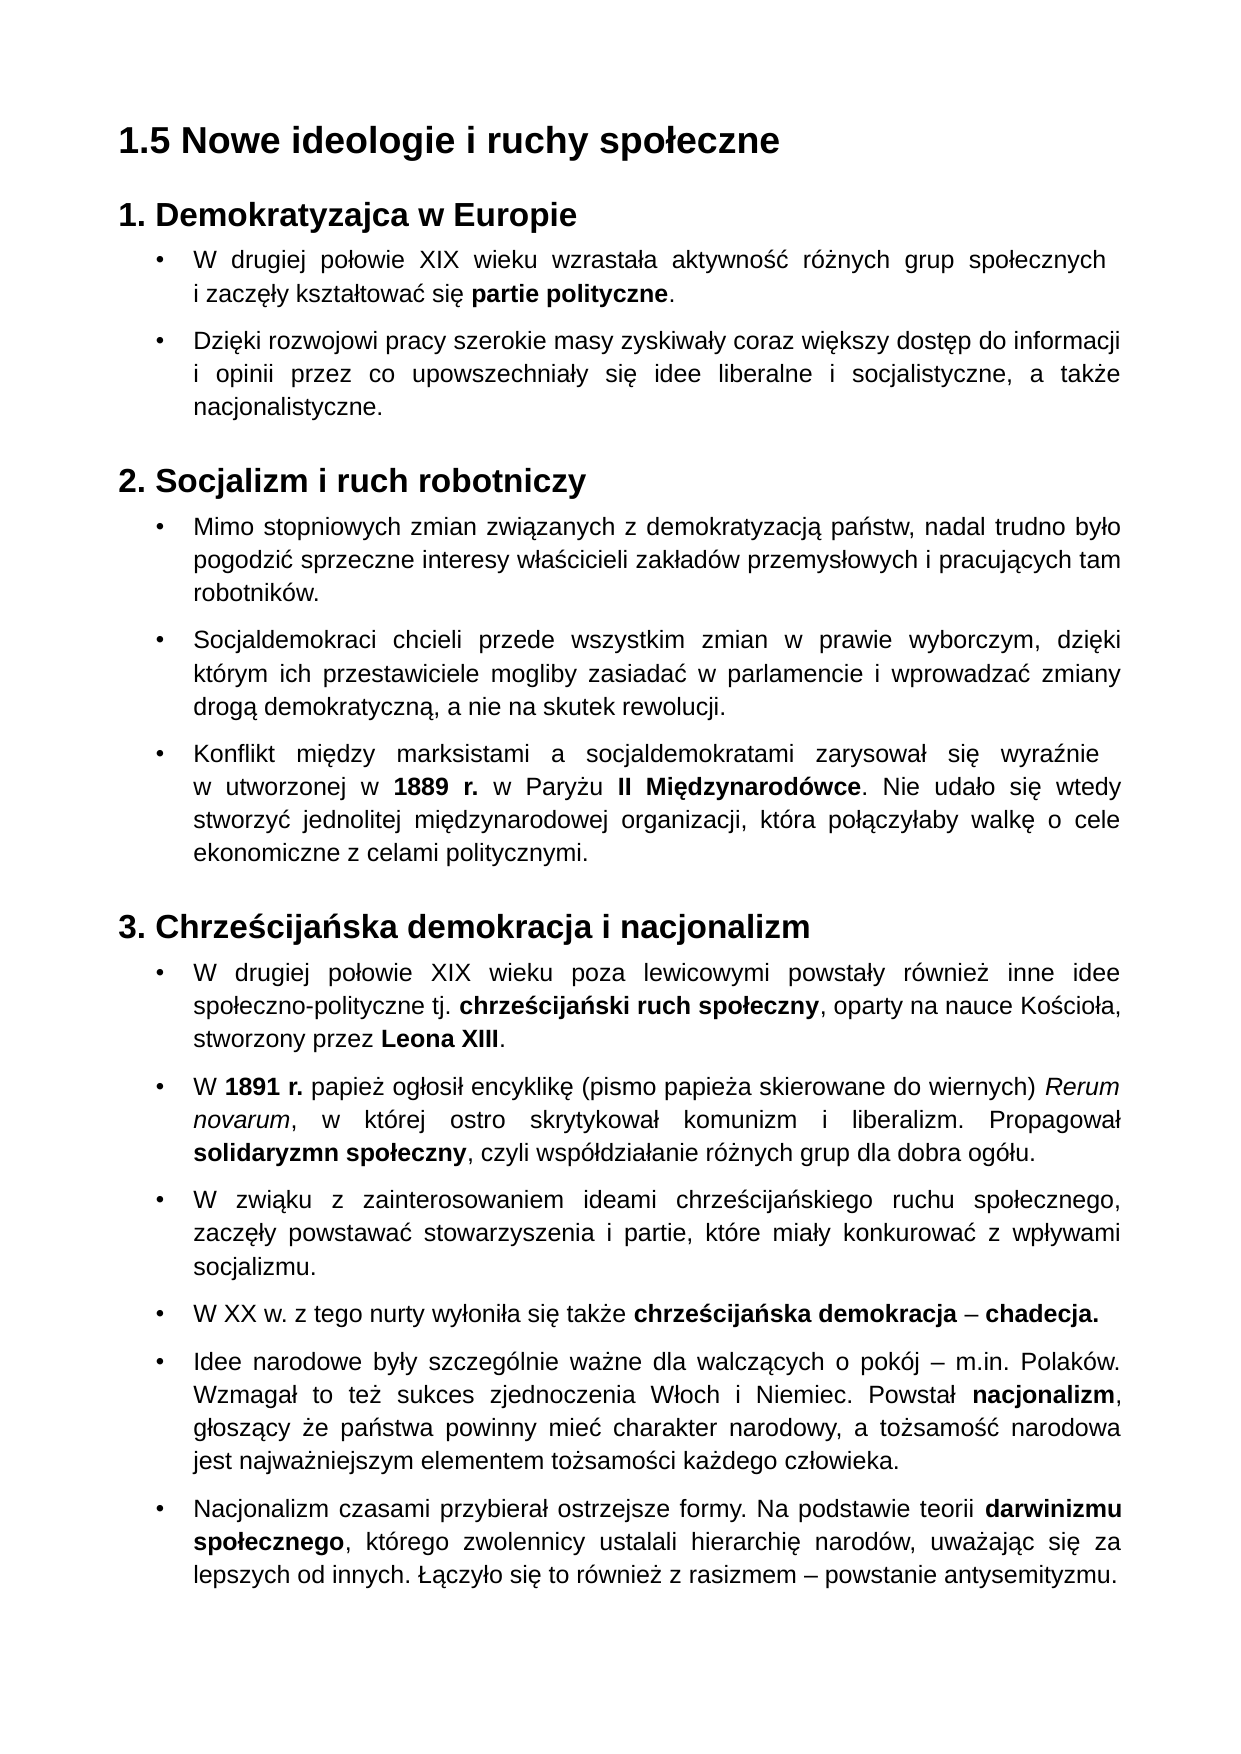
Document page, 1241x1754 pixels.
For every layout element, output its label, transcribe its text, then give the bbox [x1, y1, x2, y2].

subtitle 2. Socjalizm i ruch robotniczy [118, 461, 1122, 499]
list W drugiej połowie XIX wieku wzrastała aktywność różnych grup społecznych i zaczęły kształtować się partie polityczne. [156, 246, 1122, 307]
list W 1891 r. papież ogłosił encyklikę (pismo papieża skierowane do wiernych) Rerum novarum, w której ostro skrytykował komunizm i liberalizm. Propagował solidaryzmn społeczny, czyli współdziałanie różnych grup dla dobra ogółu. [156, 1072, 1122, 1166]
subtitle 1. Demokratyzajca w Europie [118, 194, 1122, 233]
list W drugiej połowie XIX wieku poza lewicowymi powstały również inne idee społeczno-polityczne tj. chrześcijański ruch społeczny, oparty na nauce Kościoła, stworzony przez Leona XIII. [156, 958, 1122, 1053]
list Nacjonalizm czasami przybierał ostrzejsze formy. Na podstawie teorii darwinizmu społecznego, którego zwolennicy ustalali hierarchię narodów, uważając się za lepszych od innych. Łączyło się to również z rasizmem – powstanie antysemityzmu. [156, 1493, 1122, 1588]
list W zwiąku z zainterosowaniem ideami chrześcijańskiego ruchu społecznego, zaczęły powstawać stowarzyszenia i partie, które miały konkurować z wpływami socjalizmu. [156, 1185, 1122, 1280]
list Idee narodowe były szczególnie ważne dla walczących o pokój – m.in. Polaków. Wzmagał to też sukces zjednoczenia Włoch i Niemiec. Powstał nacjonalizm, głoszący że państwa powinny mieć charakter narodowy, a tożsamość narodowa jest najważniejszym elementem tożsamości każdego człowieka. [156, 1347, 1122, 1475]
list Konflikt między marksistami a socjaldemokratami zarysował się wyraźnie w utworzonej w 1889 r. w Paryżu II Międzynarodówce. Nie udało się wtedy stworzyć jednolitej międzynarodowej organizacji, która połączyłaby walkę o cele ekonomiczne z celami politycznymi. [156, 739, 1122, 867]
list Mimo stopniowych zmian związanych z demokratyzacją państw, nadal trudno było pogodzić sprzeczne interesy właścicieli zakładów przemysłowych i pracujących tam robotników. [156, 512, 1122, 607]
list W XX w. z tego nurty wyłoniła się także chrześcijańska demokracja – chadecja. [156, 1299, 1122, 1328]
subtitle 1.5 Nowe ideologie i ruchy społeczne [118, 118, 1122, 161]
list Dzięki rozwojowi pracy szerokie masy zyskiwały coraz większy dostęp do informacji i opinii przez co upowszechniały się idee liberalne i socjalistyczne, a także nacjonalistyczne. [156, 326, 1122, 421]
list Socjaldemokraci chcieli przede wszystkim zmian w prawie wyborczym, dzięki którym ich przestawiciele mogliby zasiadać w parlamencie i wprowadzać zmiany drogą demokratyczną, a nie na skutek rewolucji. [156, 626, 1122, 720]
subtitle 3. Chrześcijańska demokracja i nacjonalizm [118, 907, 1122, 945]
